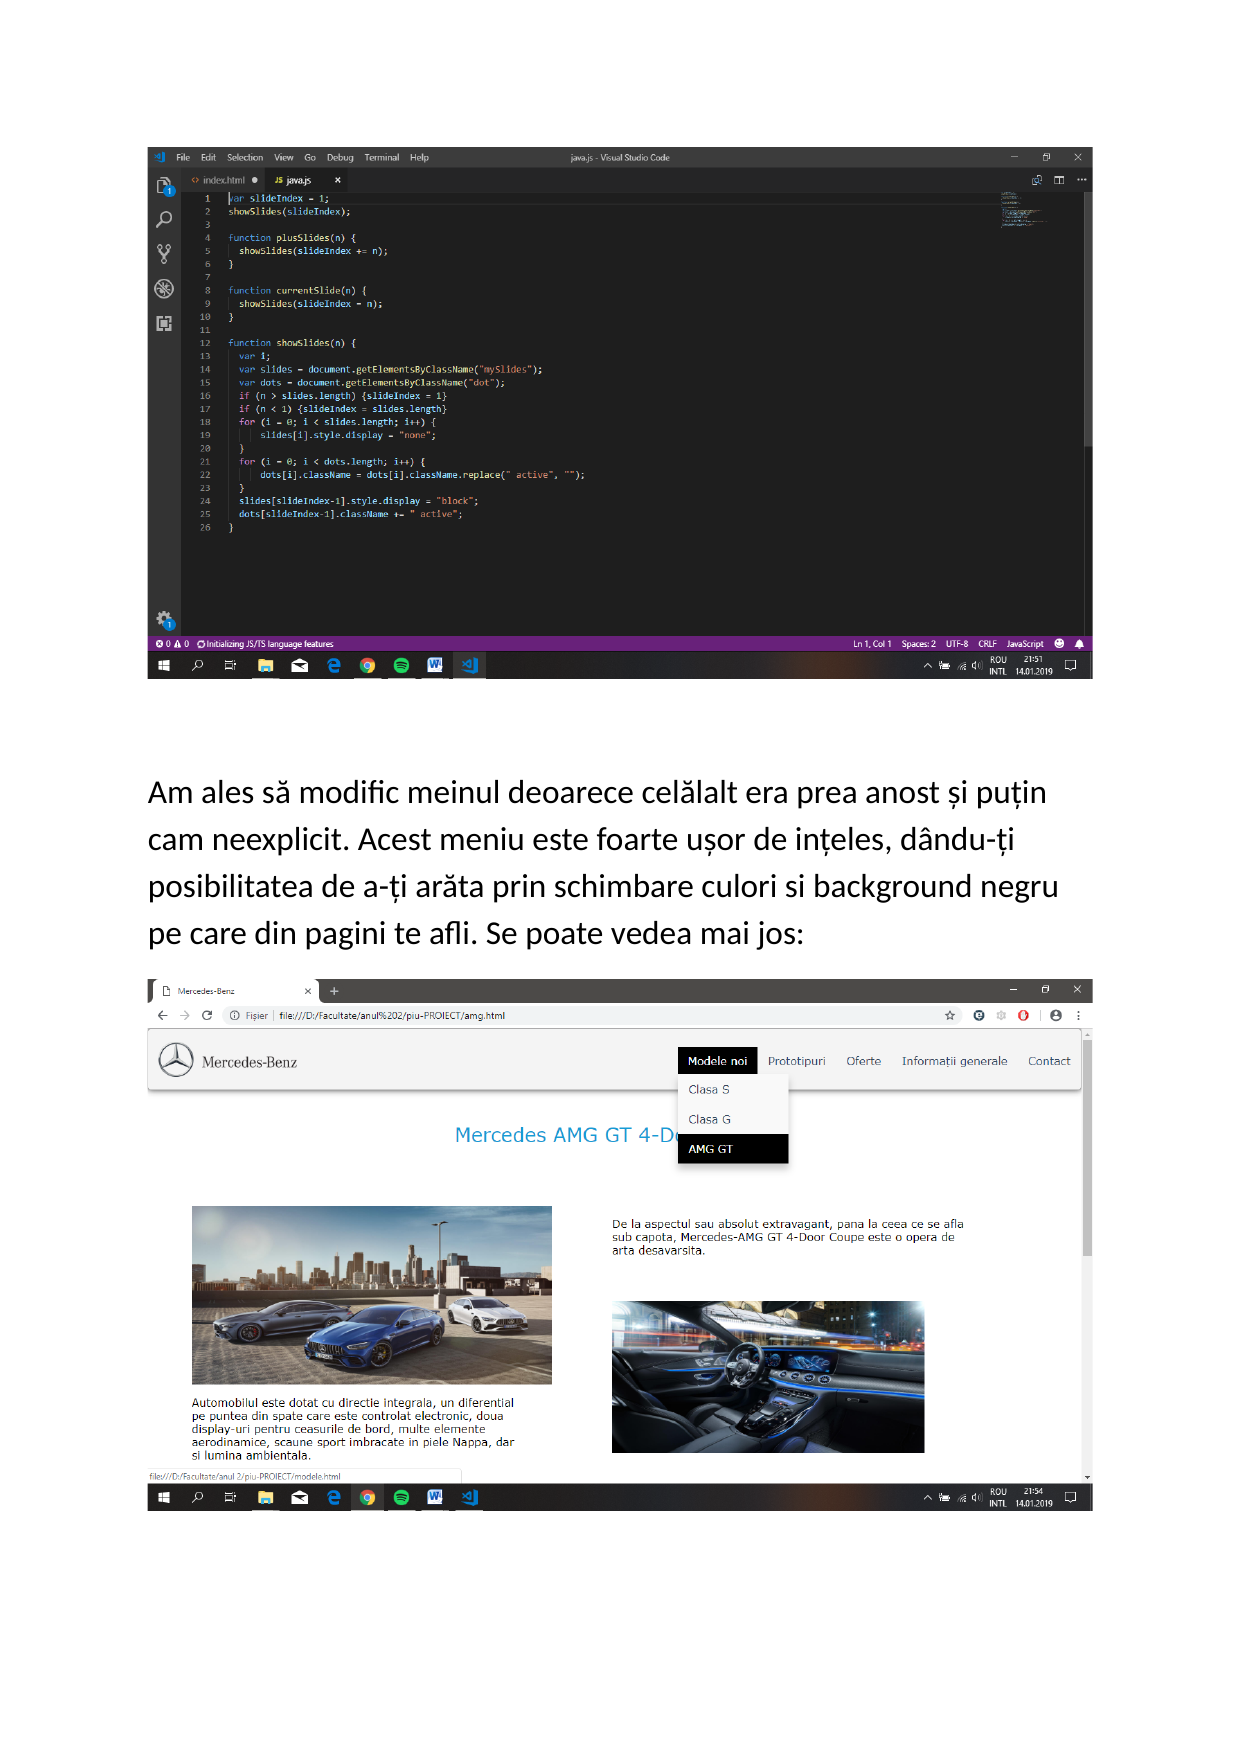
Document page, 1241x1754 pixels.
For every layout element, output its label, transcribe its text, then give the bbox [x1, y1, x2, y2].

text Am ales să modific meinul deoarece celălalt era prea anost și puțin cam neexplicit. Acest meniu este foarte ușor de ințeles, dându-ți posibilitatea de a-ți arăta prin schimbare culori si background negru pe care din pagini te afli. Se poate vedea mai jos: [148, 772, 1093, 953]
